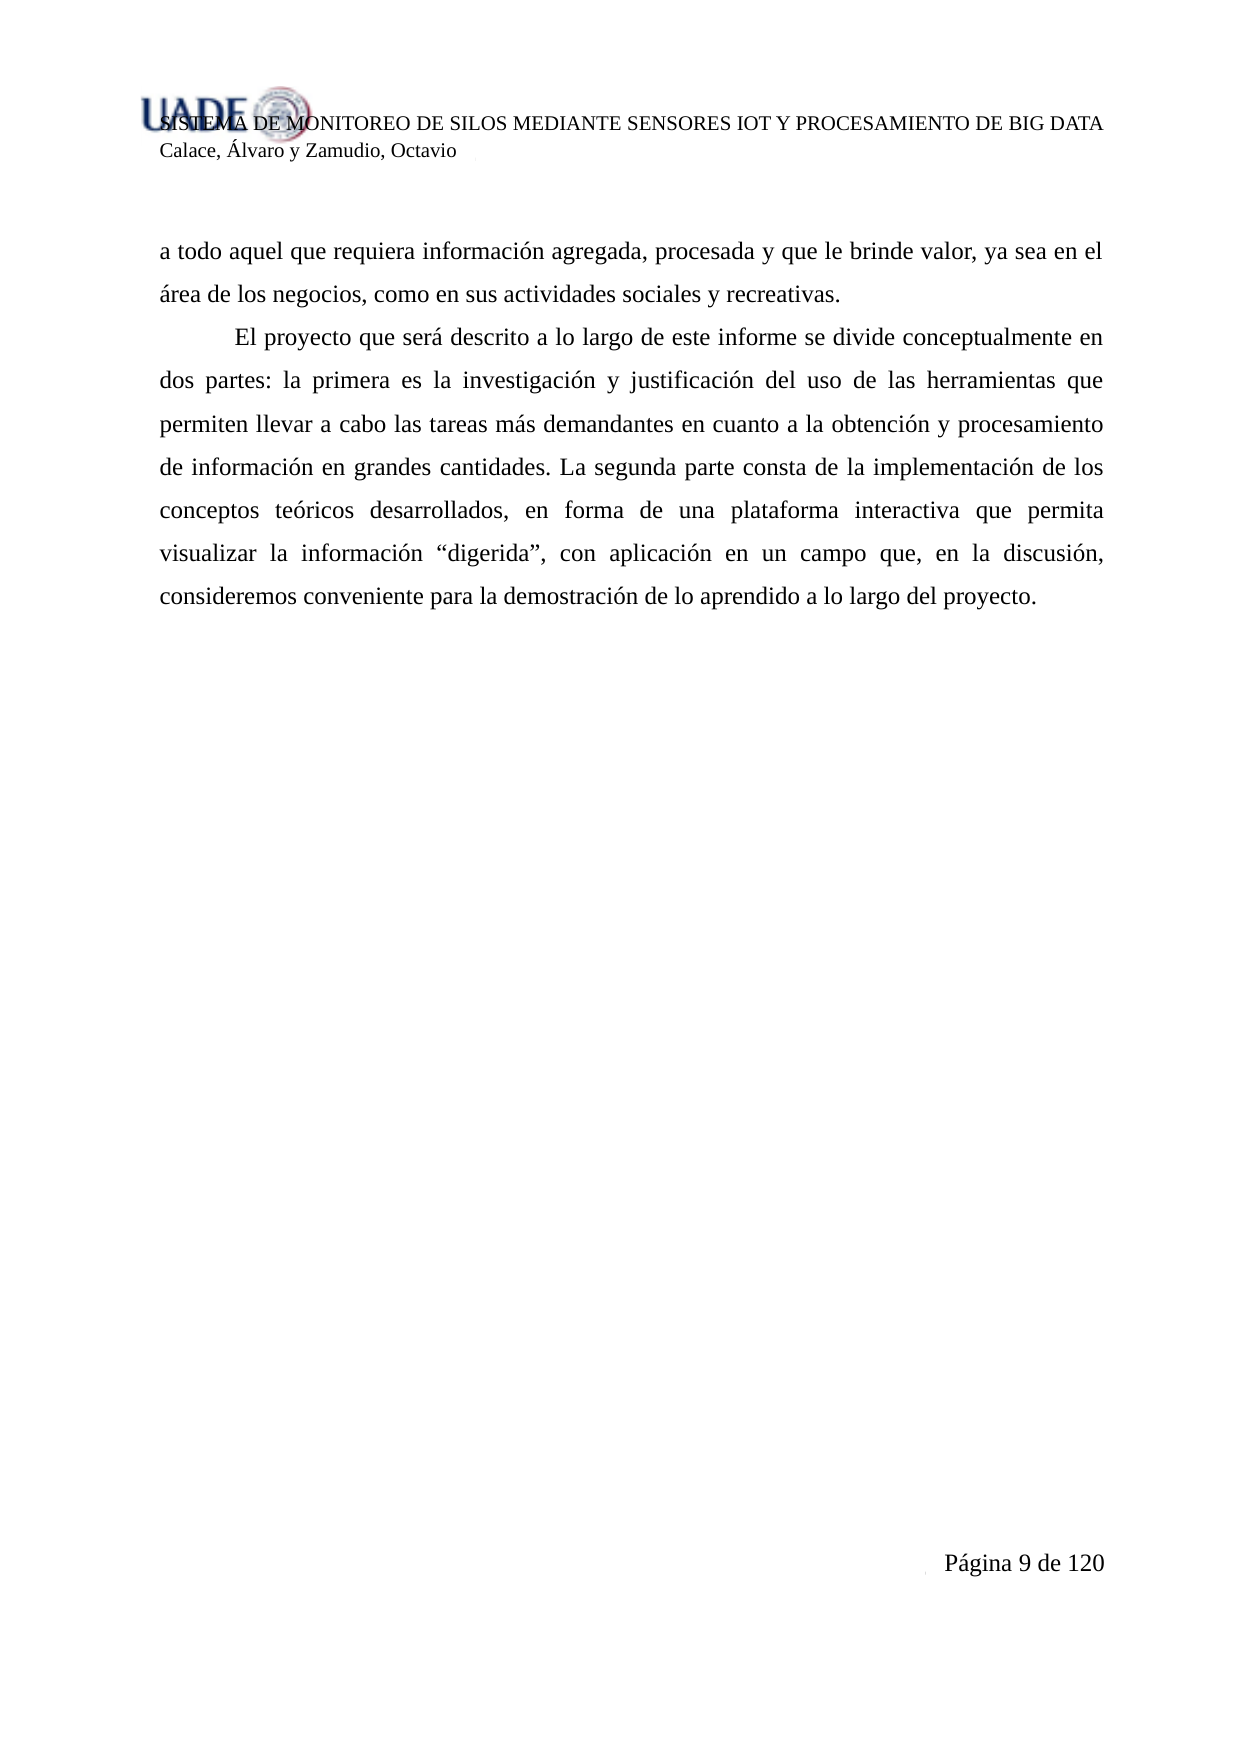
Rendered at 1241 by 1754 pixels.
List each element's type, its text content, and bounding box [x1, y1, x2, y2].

picture [140, 86, 314, 146]
text a todo aquel que requiera información agregada, procesada y que le brinde valor, ya sea en el área de los negocios, como en sus actividades sociales y recreativas. [159, 236, 1104, 308]
text El proyecto que será descrito a lo largo de este informe se divide conceptualmente en dos partes: la primera es la investigación y justificación del uso de las herramientas que permiten llevar a cabo las tareas más demandantes en cuanto a la obtención y procesamiento de información en grandes cantidades. La segunda parte consta de la implementación de los conceptos teóricos desarrollados, en forma de una plataforma interactiva que permita visualizar la información “digerida”, con aplicación en un campo que, en la discusión, consideremos conveniente para la demostración de lo aprendido a lo largo del proyecto. [159, 322, 1104, 610]
